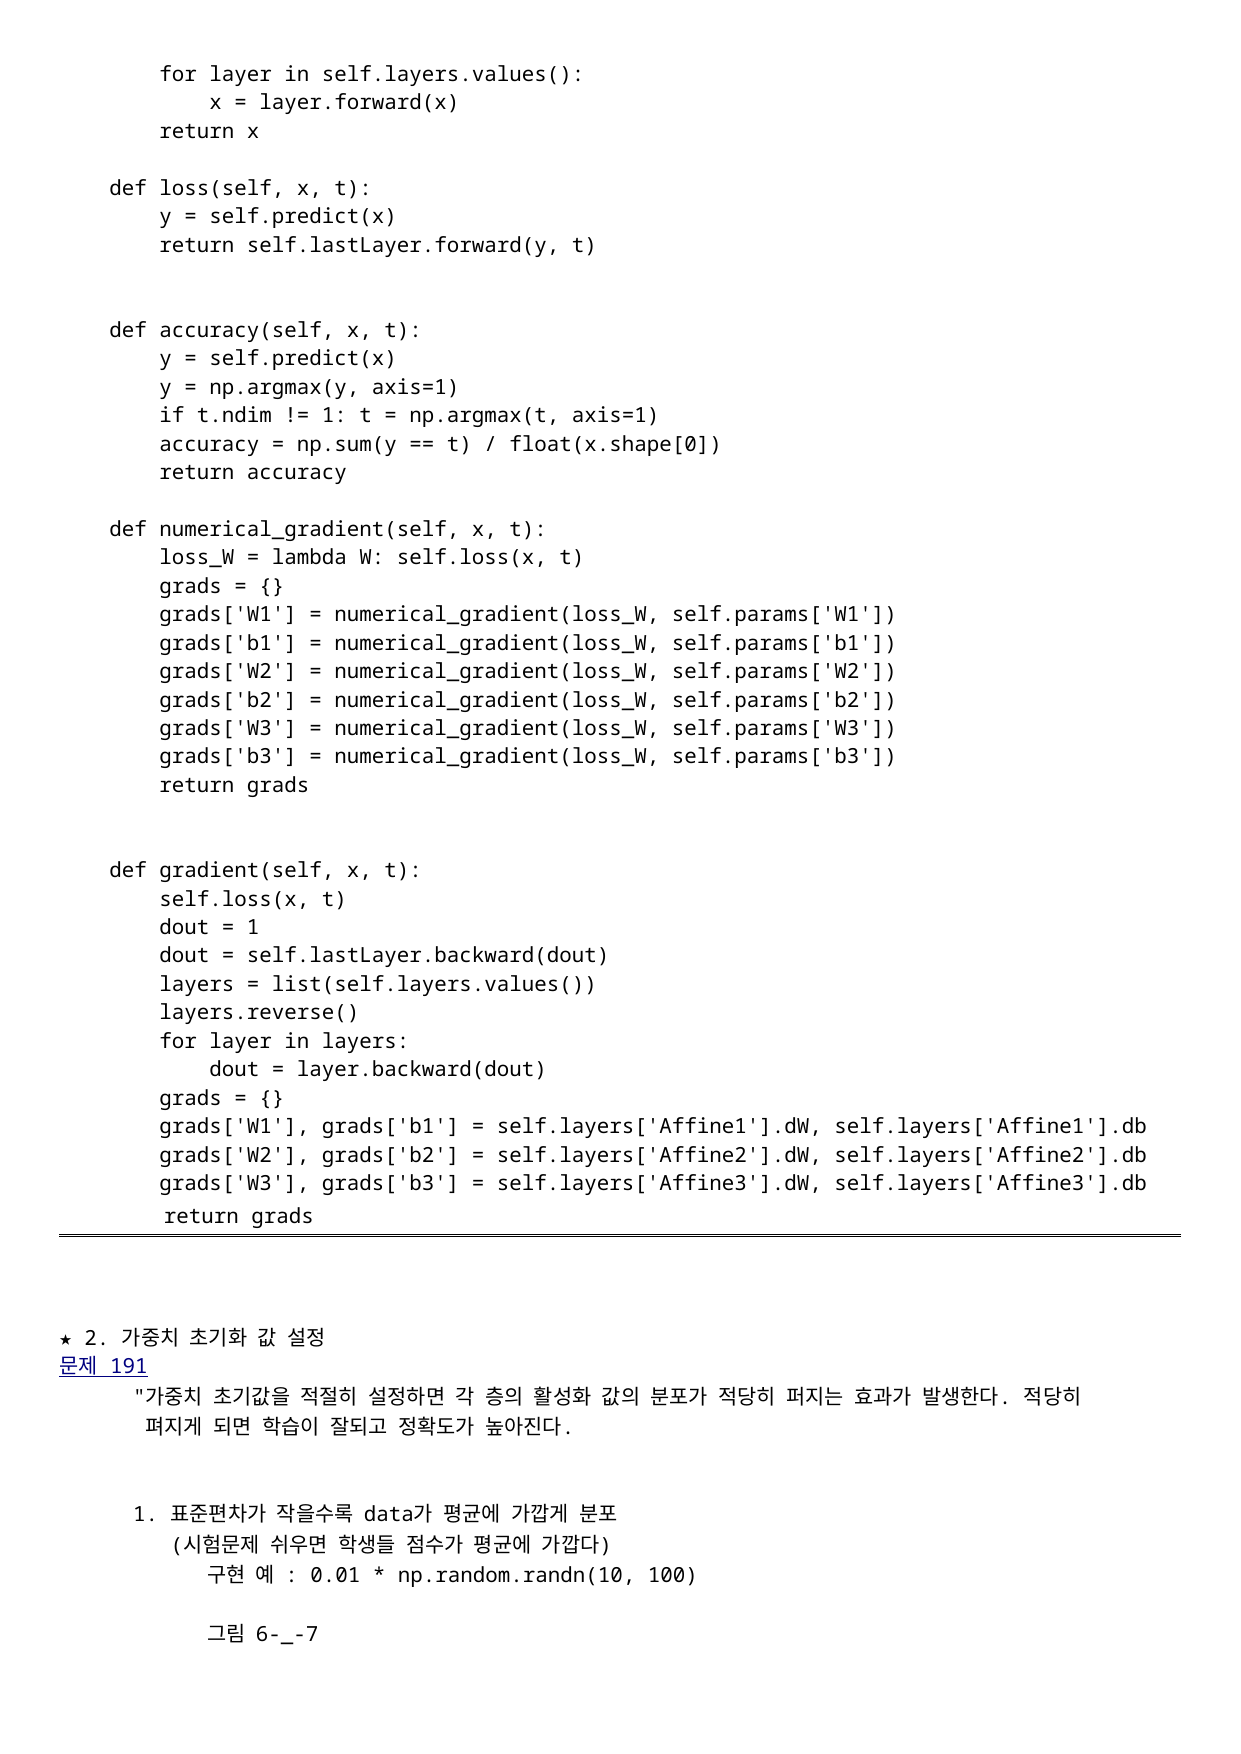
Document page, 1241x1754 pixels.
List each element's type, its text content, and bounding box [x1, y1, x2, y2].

text "가중치 초기값을 적절히 설정하면 각 층의 활성화 값의 분포가 적당히 퍼지는 효과가 발생한다. 적당히 [59, 1380, 1181, 1410]
text return accuracy [59, 457, 1181, 486]
text return grads [59, 1197, 1181, 1234]
text x = layer.forward(x) [59, 87, 1181, 116]
text y = self.predict(x) [59, 343, 1181, 372]
text grads['b2'] = numerical_gradient(loss_W, self.params['b2']) [59, 685, 1181, 713]
text def gradient(self, x, t): [59, 855, 1181, 884]
text layers = list(self.layers.values()) [59, 969, 1181, 997]
text 1. 표준편차가 작을수록 data가 평균에 가깝게 분포 [59, 1498, 1181, 1528]
text def accuracy(self, x, t): [59, 315, 1181, 343]
text accuracy = np.sum(y == t) / float(x.shape[0]) [59, 429, 1181, 457]
text grads['W3'] = numerical_gradient(loss_W, self.params['W3']) [59, 713, 1181, 742]
text return grads [59, 770, 1181, 798]
text grads = {} [59, 571, 1181, 599]
text 펴지게 되면 학습이 잘되고 정확도가 높아진다. [59, 1410, 1181, 1441]
text 문제 191 [59, 1352, 1181, 1380]
text for layer in layers: [59, 1026, 1181, 1054]
text def loss(self, x, t): [59, 173, 1181, 201]
text def numerical_gradient(self, x, t): [59, 514, 1181, 542]
text dout = layer.backward(dout) [59, 1054, 1181, 1083]
text grads['W2'] = numerical_gradient(loss_W, self.params['W2']) [59, 656, 1181, 685]
text 구현 예 : 0.01 * np.random.randn(10, 100) [59, 1558, 1181, 1588]
text grads = {} [59, 1083, 1181, 1111]
text grads['b1'] = numerical_gradient(loss_W, self.params['b1']) [59, 628, 1181, 656]
text return x [59, 116, 1181, 144]
text grads['b3'] = numerical_gradient(loss_W, self.params['b3']) [59, 742, 1181, 770]
text y = self.predict(x) [59, 201, 1181, 230]
text dout = self.lastLayer.backward(dout) [59, 941, 1181, 969]
text loss_W = lambda W: self.loss(x, t) [59, 542, 1181, 571]
text dout = 1 [59, 912, 1181, 941]
text ★ 2. 가중치 초기화 값 설정 [59, 1321, 1181, 1352]
text grads['W1'] = numerical_gradient(loss_W, self.params['W1']) [59, 599, 1181, 628]
text grads['W2'], grads['b2'] = self.layers['Affine2'].dW, self.layers['Affine2'].db [59, 1140, 1181, 1168]
text layers.reverse() [59, 997, 1181, 1026]
text if t.ndim != 1: t = np.argmax(t, axis=1) [59, 400, 1181, 429]
text return self.lastLayer.forward(y, t) [59, 230, 1181, 258]
text grads['W1'], grads['b1'] = self.layers['Affine1'].dW, self.layers['Affine1'].db [59, 1111, 1181, 1140]
text for layer in self.layers.values(): [59, 59, 1181, 87]
text y = np.argmax(y, axis=1) [59, 372, 1181, 400]
text (시험문제 쉬우면 학생들 점수가 평균에 가깝다) [59, 1528, 1181, 1558]
text 그림 6-_-7 [59, 1617, 1181, 1647]
text grads['W3'], grads['b3'] = self.layers['Affine3'].dW, self.layers['Affine3'].db [59, 1168, 1181, 1197]
text self.loss(x, t) [59, 884, 1181, 912]
